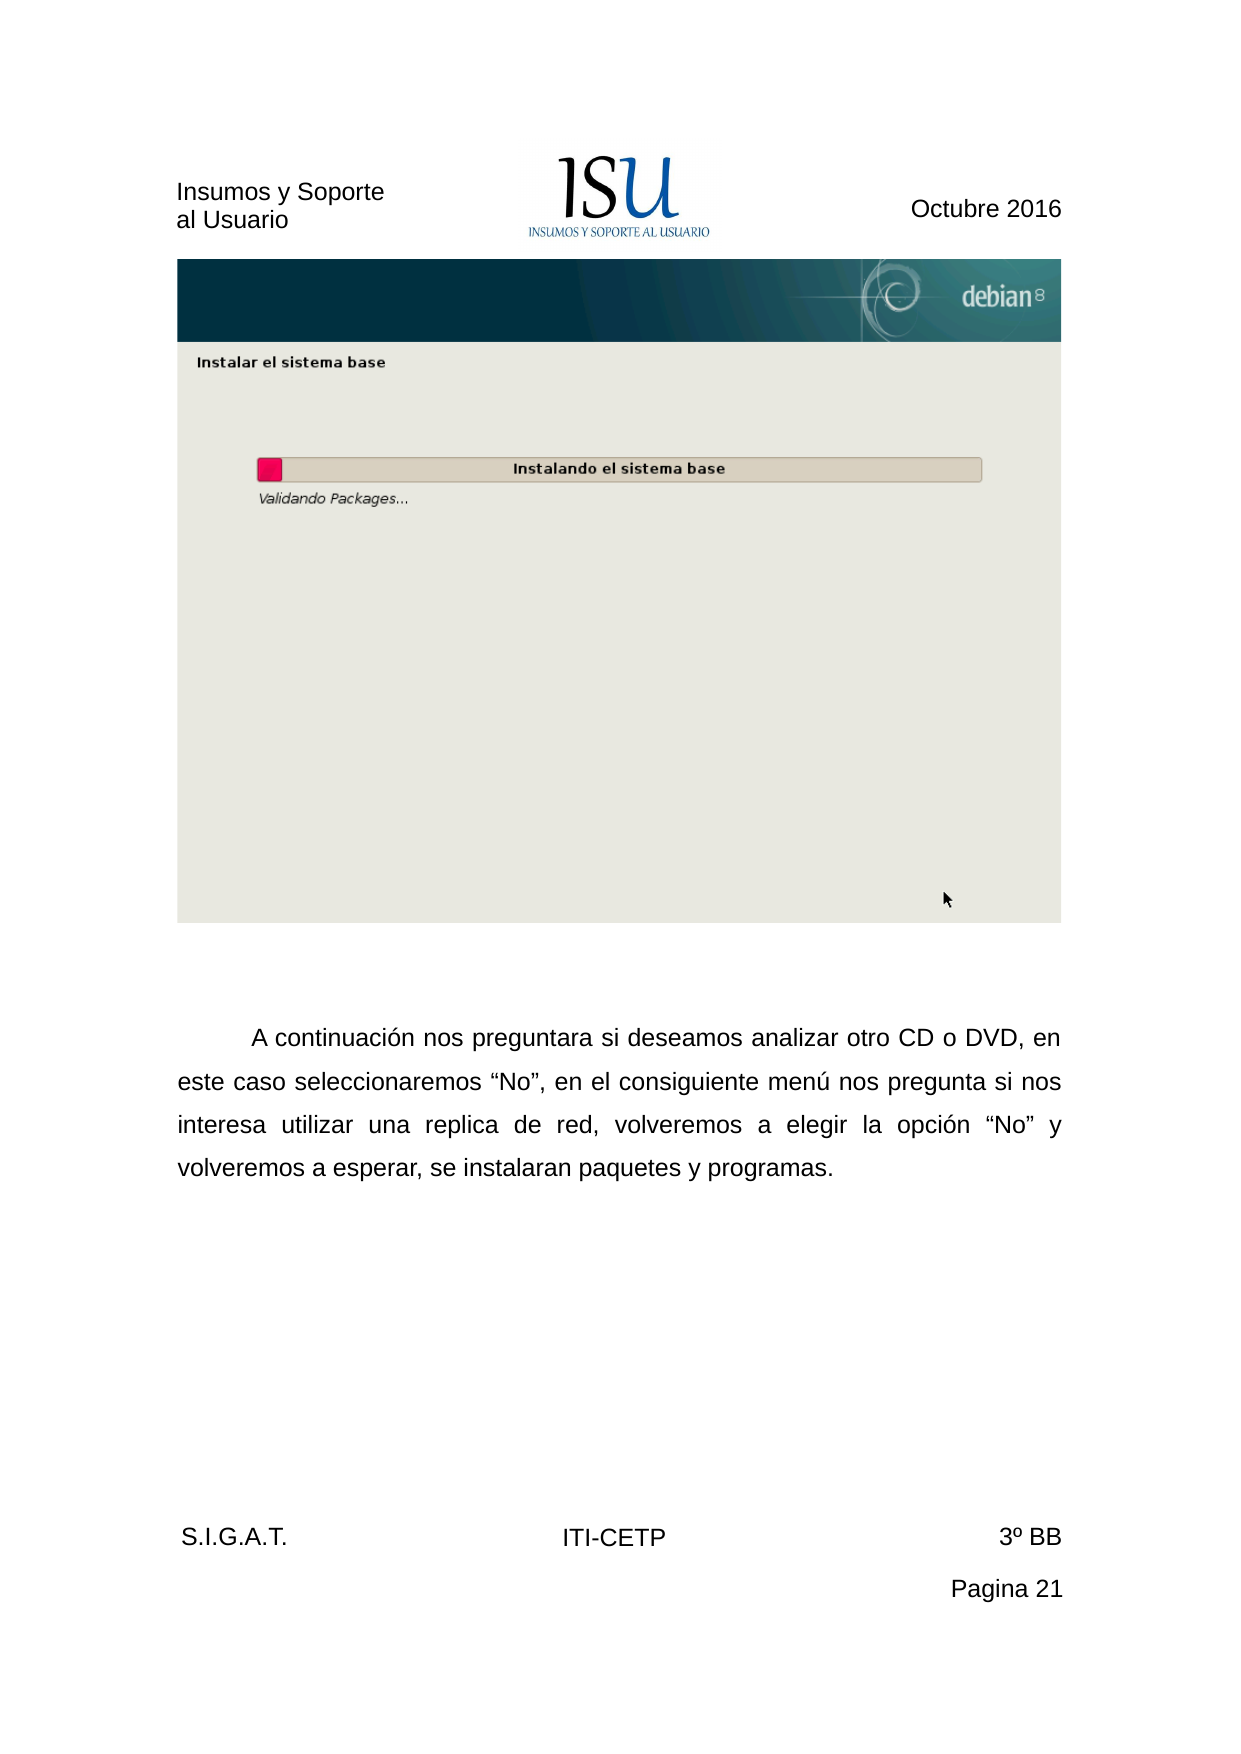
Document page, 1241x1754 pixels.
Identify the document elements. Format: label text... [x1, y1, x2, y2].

text A continuación nos preguntara si deseamos analizar otro CD o DVD, en este caso seleccionaremos “No”, en el consiguiente menú nos pregunta si nos interesa utilizar una replica de red, volveremos a elegir la opción “No” y volveremos a esperar, se instalaran paquetes y programas. [177, 1023, 1063, 1182]
picture [177, 259, 1062, 923]
picture [517, 138, 723, 252]
